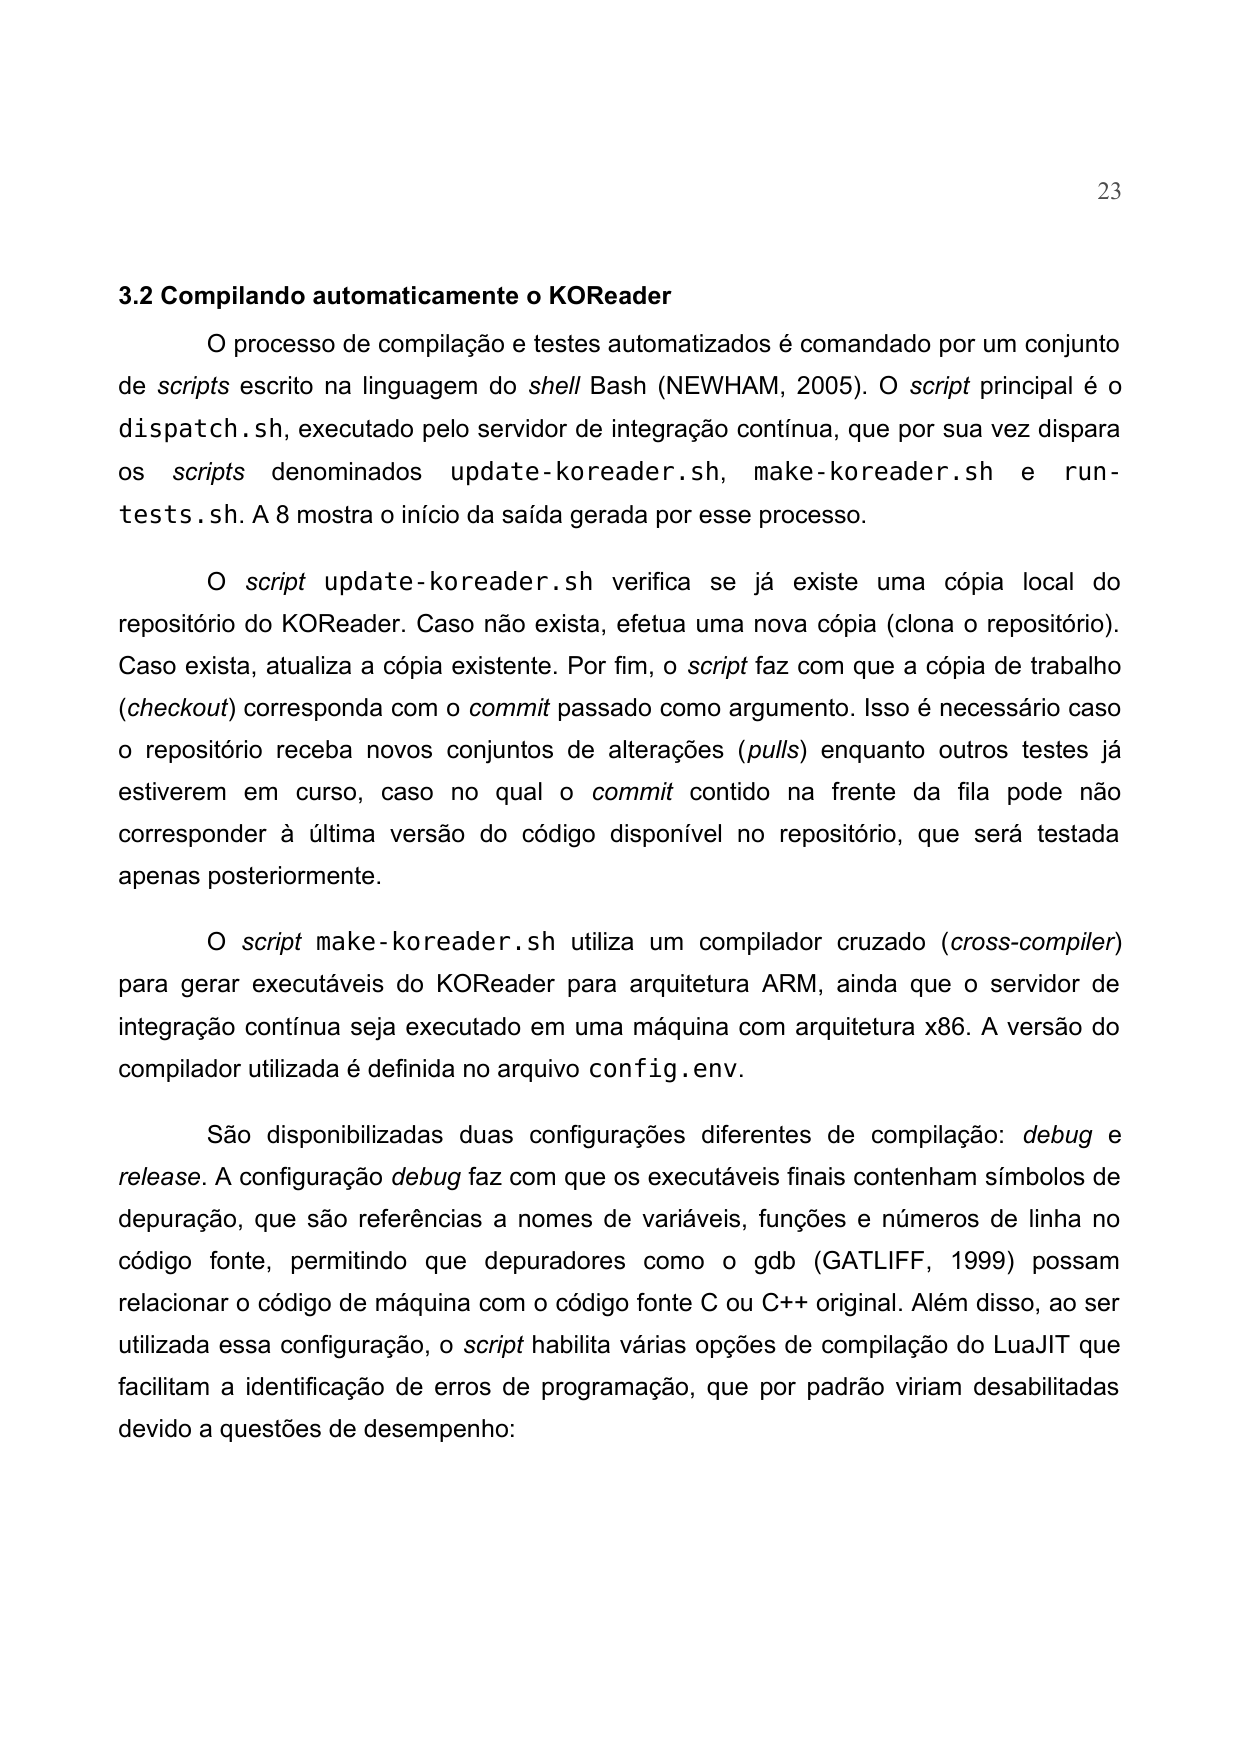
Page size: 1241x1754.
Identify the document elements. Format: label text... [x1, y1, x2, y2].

text O processo de compilação e testes automatizados é comandado por um conjunto de scripts escrito na linguagem do shell Bash (NEWHAM, 2005). O script principal é o dispatch.sh, executado pelo servidor de integração contínua, que por sua vez dispara os scripts denominados update-koreader.sh, make-koreader.sh e run-tests.sh. A Figura 8 mostra o início da saída gerada por esse processo. [118, 330, 1122, 529]
text O script update-koreader.sh verifica se já existe uma cópia local do repositório do KOReader. Caso não exista, efetua uma nova cópia (clona o repositório). Caso exista, atualiza a cópia existente. Por fim, o script faz com que a cópia de trabalho (checkout) corresponda com o commit passado como argumento. Isso é necessário caso o repositório receba novos conjuntos de alterações (pulls) enquanto outros testes já estiverem em curso, caso no qual o commit contido na frente da fila pode não corresponder à última versão do código disponível no repositório, que será testada apenas posteriormente. [118, 567, 1122, 890]
text O script make-koreader.sh utiliza um compilador cruzado (cross-compiler) para gerar executáveis do KOReader para arquitetura ARM, ainda que o servidor de integração contínua seja executado em uma máquina com arquitetura x86. A versão do compilador utilizada é definida no arquivo config.env. [118, 927, 1122, 1083]
subtitle Compilando automaticamente o KOReader [118, 282, 1122, 310]
text São disponibilizadas duas configurações diferentes de compilação: debug e release. A configuração debug faz com que os executáveis finais contenham símbolos de depuração, que são referências a nomes de variáveis, funções e números de linha no código fonte, permitindo que depuradores como o gdb (GATLIFF, 1999) possam relacionar o código de máquina com o código fonte C ou C++ original. Além disso, ao ser utilizada essa configuração, o script habilita várias opções de compilação do LuaJIT que facilitam a identificação de erros de programação, que por padrão viriam desabilitadas devido a questões de desempenho: [118, 1121, 1122, 1443]
